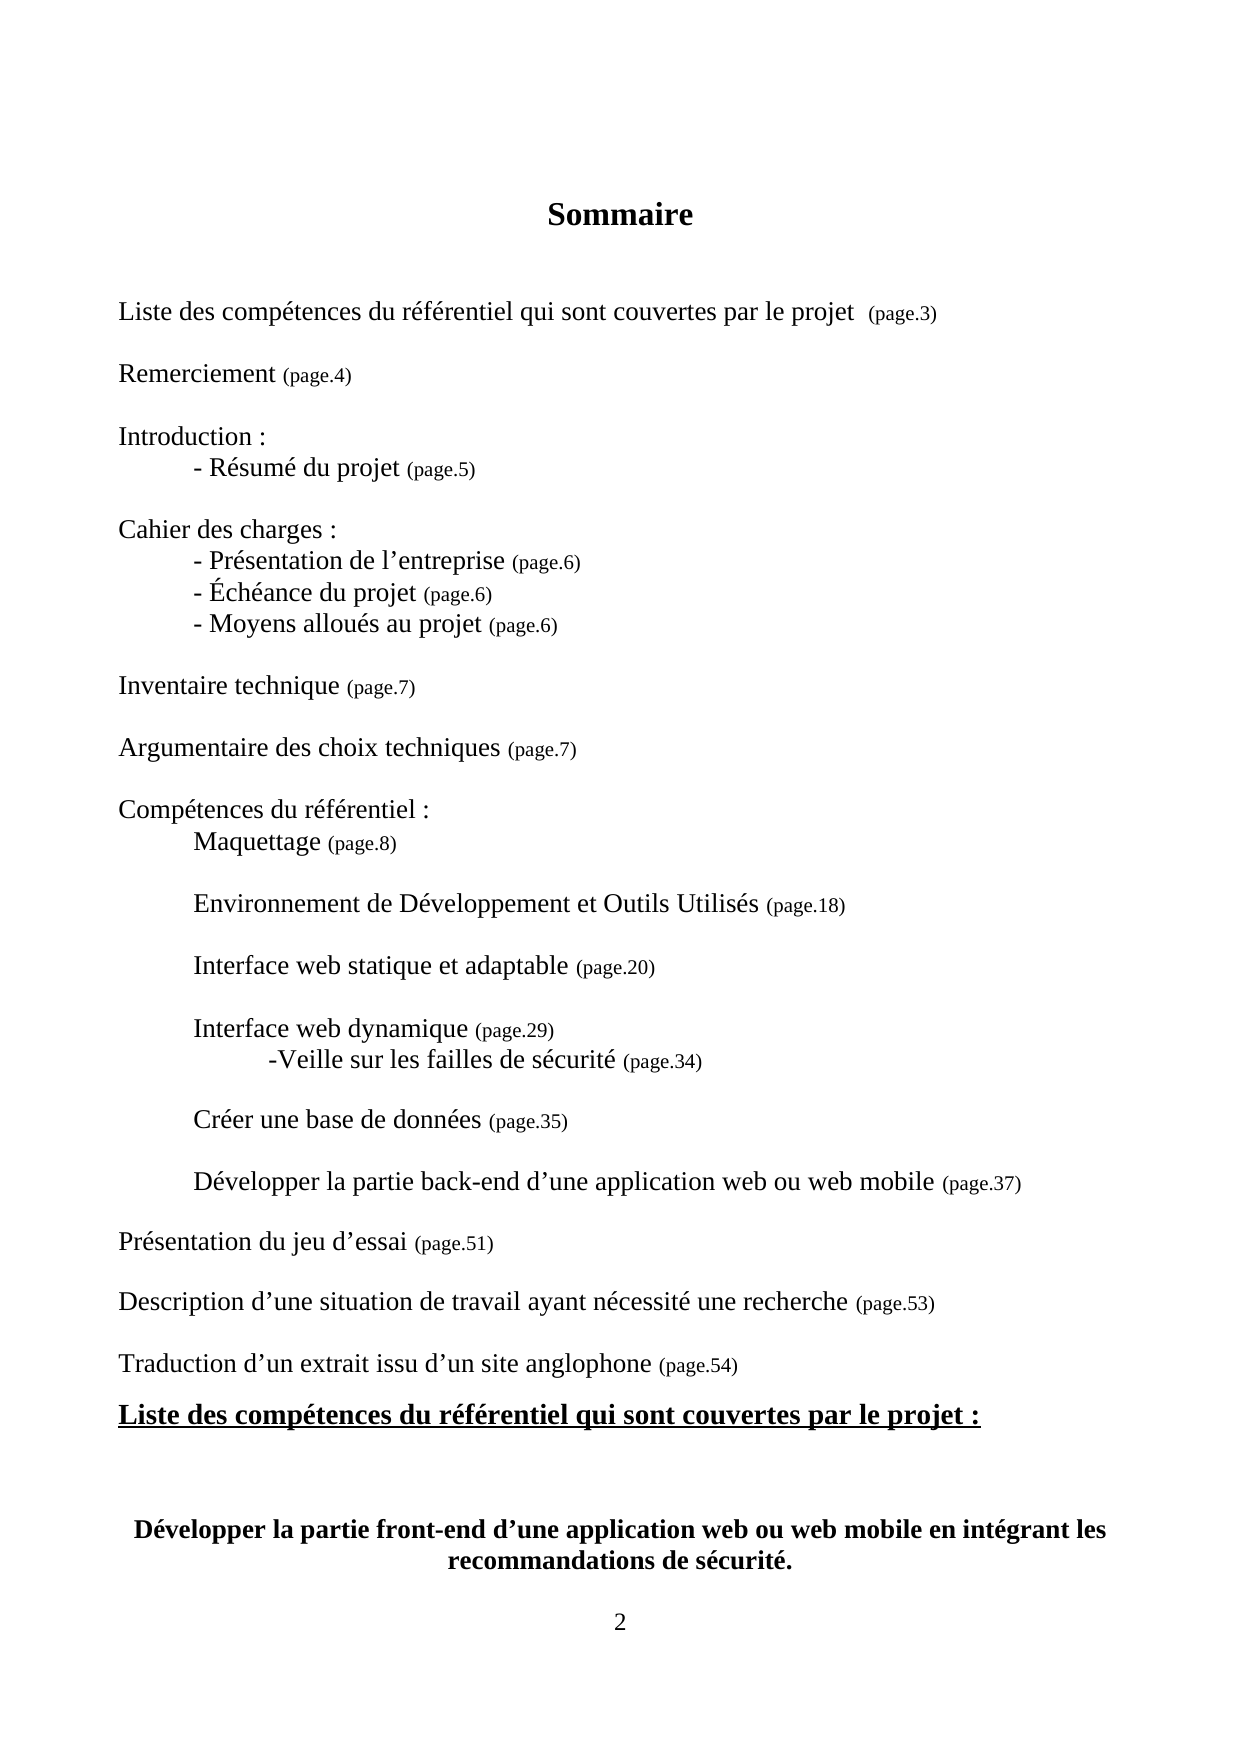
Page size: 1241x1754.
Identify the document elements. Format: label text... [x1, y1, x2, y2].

text Inventaire technique (page.7) [118, 669, 1122, 700]
text Liste des compétences du référentiel qui sont couvertes par le projet : [118, 1397, 1122, 1431]
text Description d’une situation de travail ayant nécessité une recherche (page.53) [118, 1285, 1122, 1316]
text Introduction : [118, 420, 1122, 451]
text Compétences du référentiel : [118, 794, 1122, 825]
text Présentation du jeu d’essai (page.51) [118, 1225, 1122, 1256]
text Cahier des charges : [118, 513, 1122, 544]
text -Veille sur les failles de sécurité (page.34) [118, 1043, 1122, 1074]
text Interface web dynamique (page.29) [118, 1012, 1122, 1043]
text Développer la partie front-end d’une application web ou web mobile en intégrant les recommandations de sécurité. [118, 1513, 1122, 1575]
text Maquettage (page.8) [118, 825, 1122, 856]
text Sommaire [118, 195, 1122, 233]
text - Présentation de l’entreprise (page.6) [118, 544, 1122, 576]
text - Moyens alloués au projet (page.6) [118, 607, 1122, 638]
text Liste des compétences du référentiel qui sont couvertes par le projet (page.3) [118, 295, 1122, 326]
text Remerciement (page.4) [118, 358, 1122, 389]
text Argumentaire des choix techniques (page.7) [118, 731, 1122, 762]
text Traduction d’un extrait issu d’un site anglophone (page.54) [118, 1347, 1122, 1378]
text Créer une base de données (page.35) [118, 1103, 1122, 1134]
text - Échéance du projet (page.6) [118, 576, 1122, 607]
text Environnement de Développement et Outils Utilisés (page.18) [118, 887, 1122, 918]
text - Résumé du projet (page.5) [118, 451, 1122, 482]
text Interface web statique et adaptable (page.20) [118, 949, 1122, 981]
text Développer la partie back-end d’une application web ou web mobile (page.37) [118, 1165, 1122, 1196]
